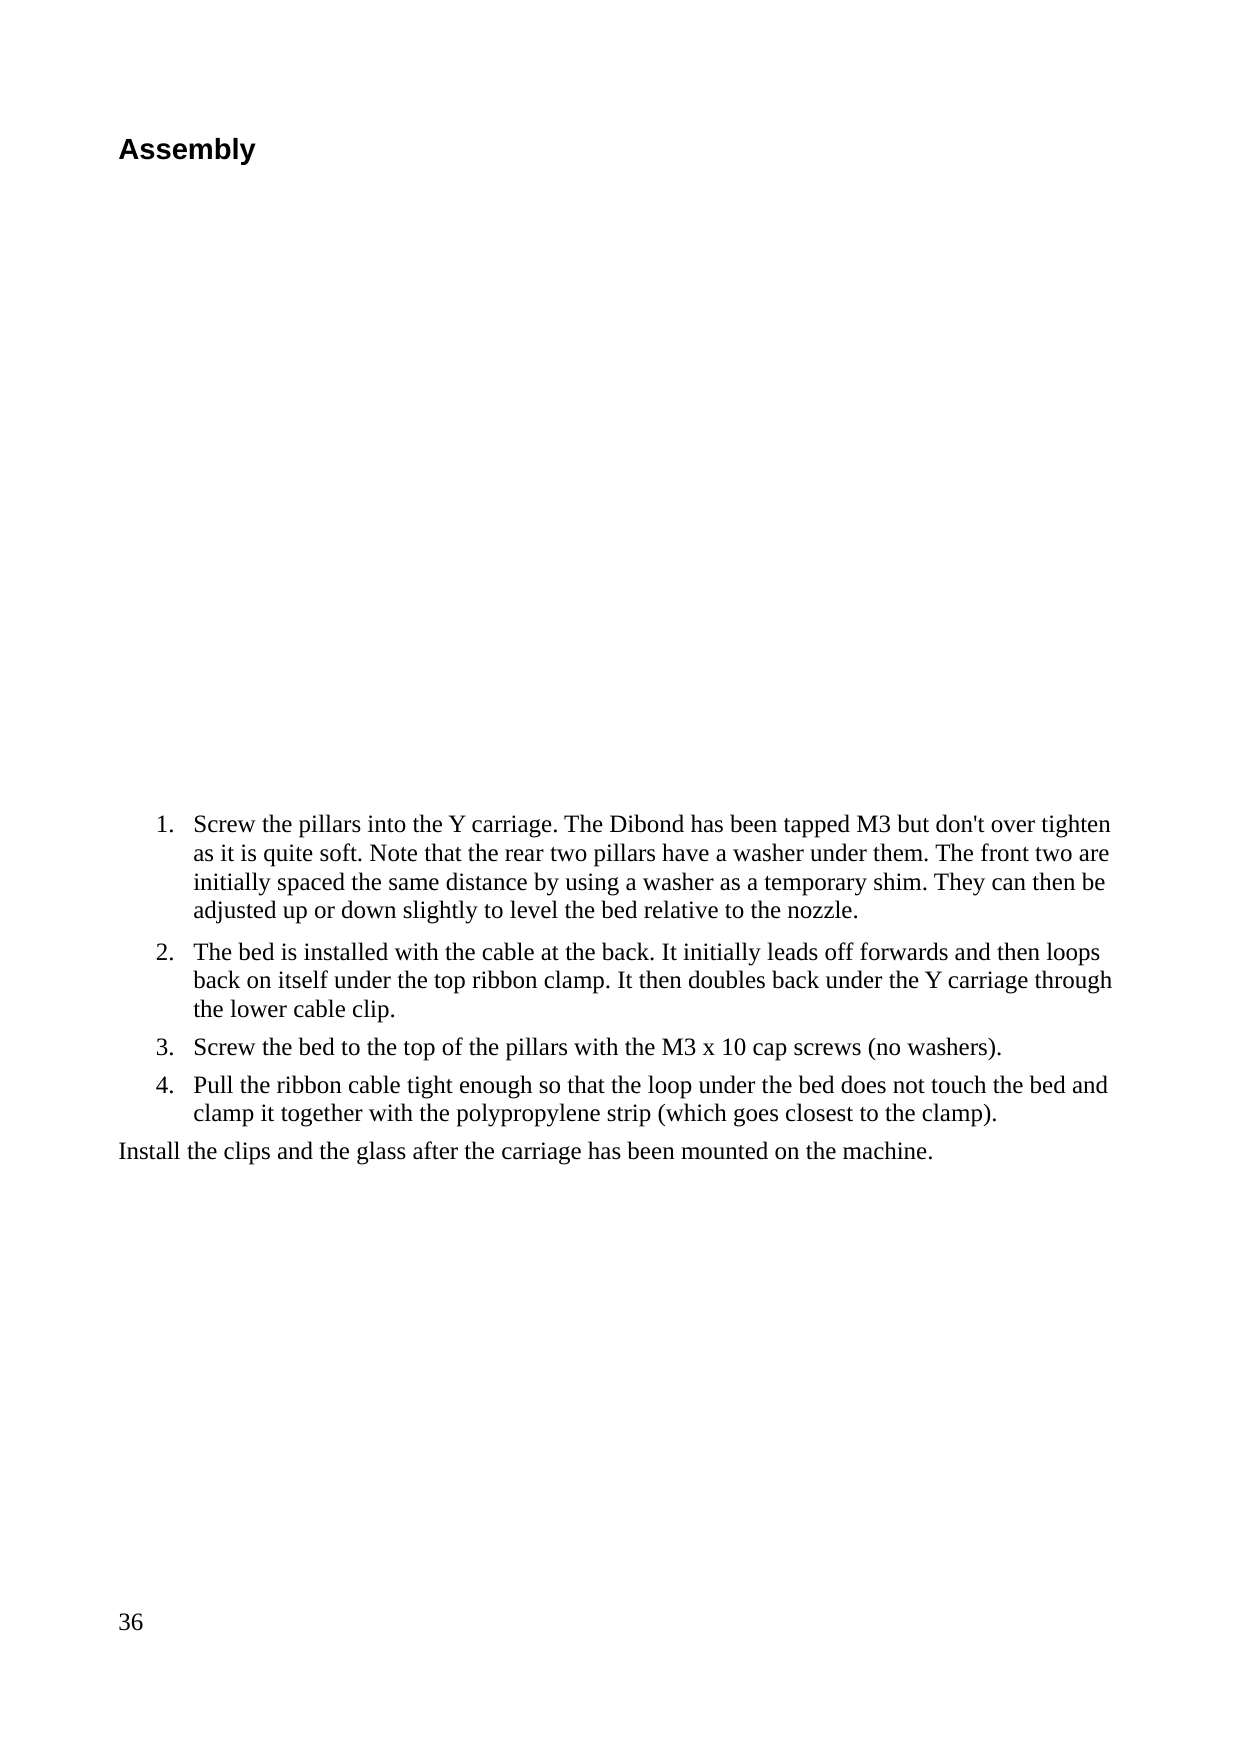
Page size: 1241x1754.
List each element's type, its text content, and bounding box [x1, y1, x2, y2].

text Install the clips and the glass after the carriage has been mounted on the machine. [118, 1136, 1122, 1165]
list Pull the ribbon cable tight enough so that the loop under the bed does not touch the bed and clamp it together with the polypropylene strip (which goes closest to the clamp). [156, 1070, 1122, 1127]
subtitle Assembly [118, 132, 1122, 165]
list The bed is installed with the cable at the back. It initially leads off forwards and then loops back on itself under the top ribbon clamp. It then doubles back under the Y carriage through the lower cable clip. [156, 937, 1122, 1023]
list Screw the bed to the top of the pillars with the M3 x 10 cap screws (no washers). [156, 1032, 1122, 1061]
list Screw the pillars into the Y carriage. The Dibond has been tapped M3 but don't over tighten as it is quite soft. Note that the rear two pillars have a washer under them. The front two are initially spaced the same distance by using a washer as a temporary shim. They can then be adjusted up or down slightly to level the bed relative to the nozzle. [156, 809, 1122, 924]
